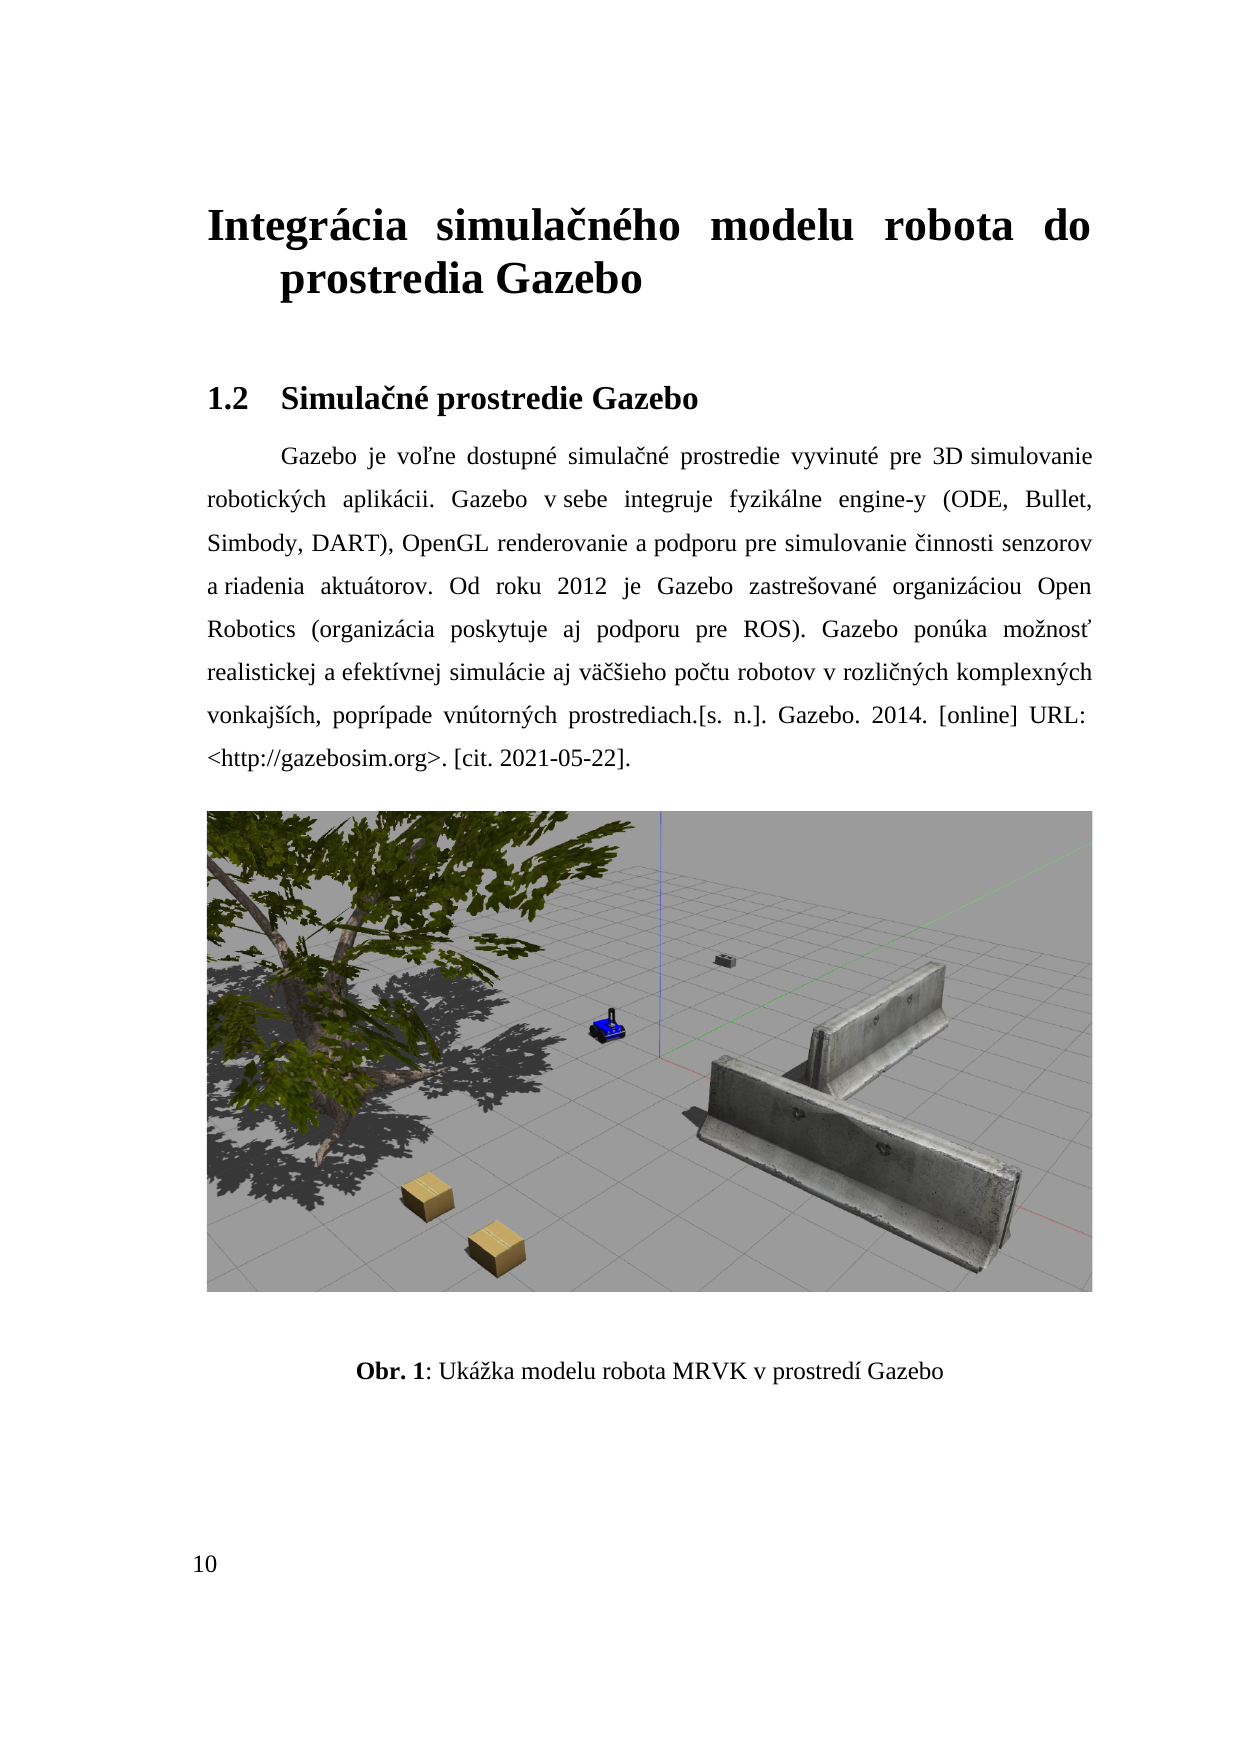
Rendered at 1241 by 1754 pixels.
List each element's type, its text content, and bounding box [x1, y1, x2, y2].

subtitle Simulačné prostredie Gazebo [207, 378, 1092, 416]
subtitle Integrácia simulačného modelu robota do prostredia Gazebo [207, 198, 1092, 303]
text Gazebo je voľne dostupné simulačné prostredie vyvinuté pre 3D simulovanie robotických aplikácii. Gazebo v sebe integruje fyzikálne engine‑y (ODE, Bullet, Simbody, DART), OpenGL renderovanie a podporu pre simulovanie činnosti senzorov a riadenia aktuátorov. Od roku 2012 je Gazebo zastrešované organizáciou Open Robotics (organizácia poskytuje aj podporu pre ROS). Gazebo ponúka možnosť realistickej a efektívnej simulácie aj väčšieho počtu robotov v rozličných komplexných vonkajších, poprípade vnútorných prostrediach.[3] [207, 441, 1092, 772]
text Obr. 1: Ukážka modelu robota MRVK v prostredí Gazebo [207, 1356, 1092, 1385]
